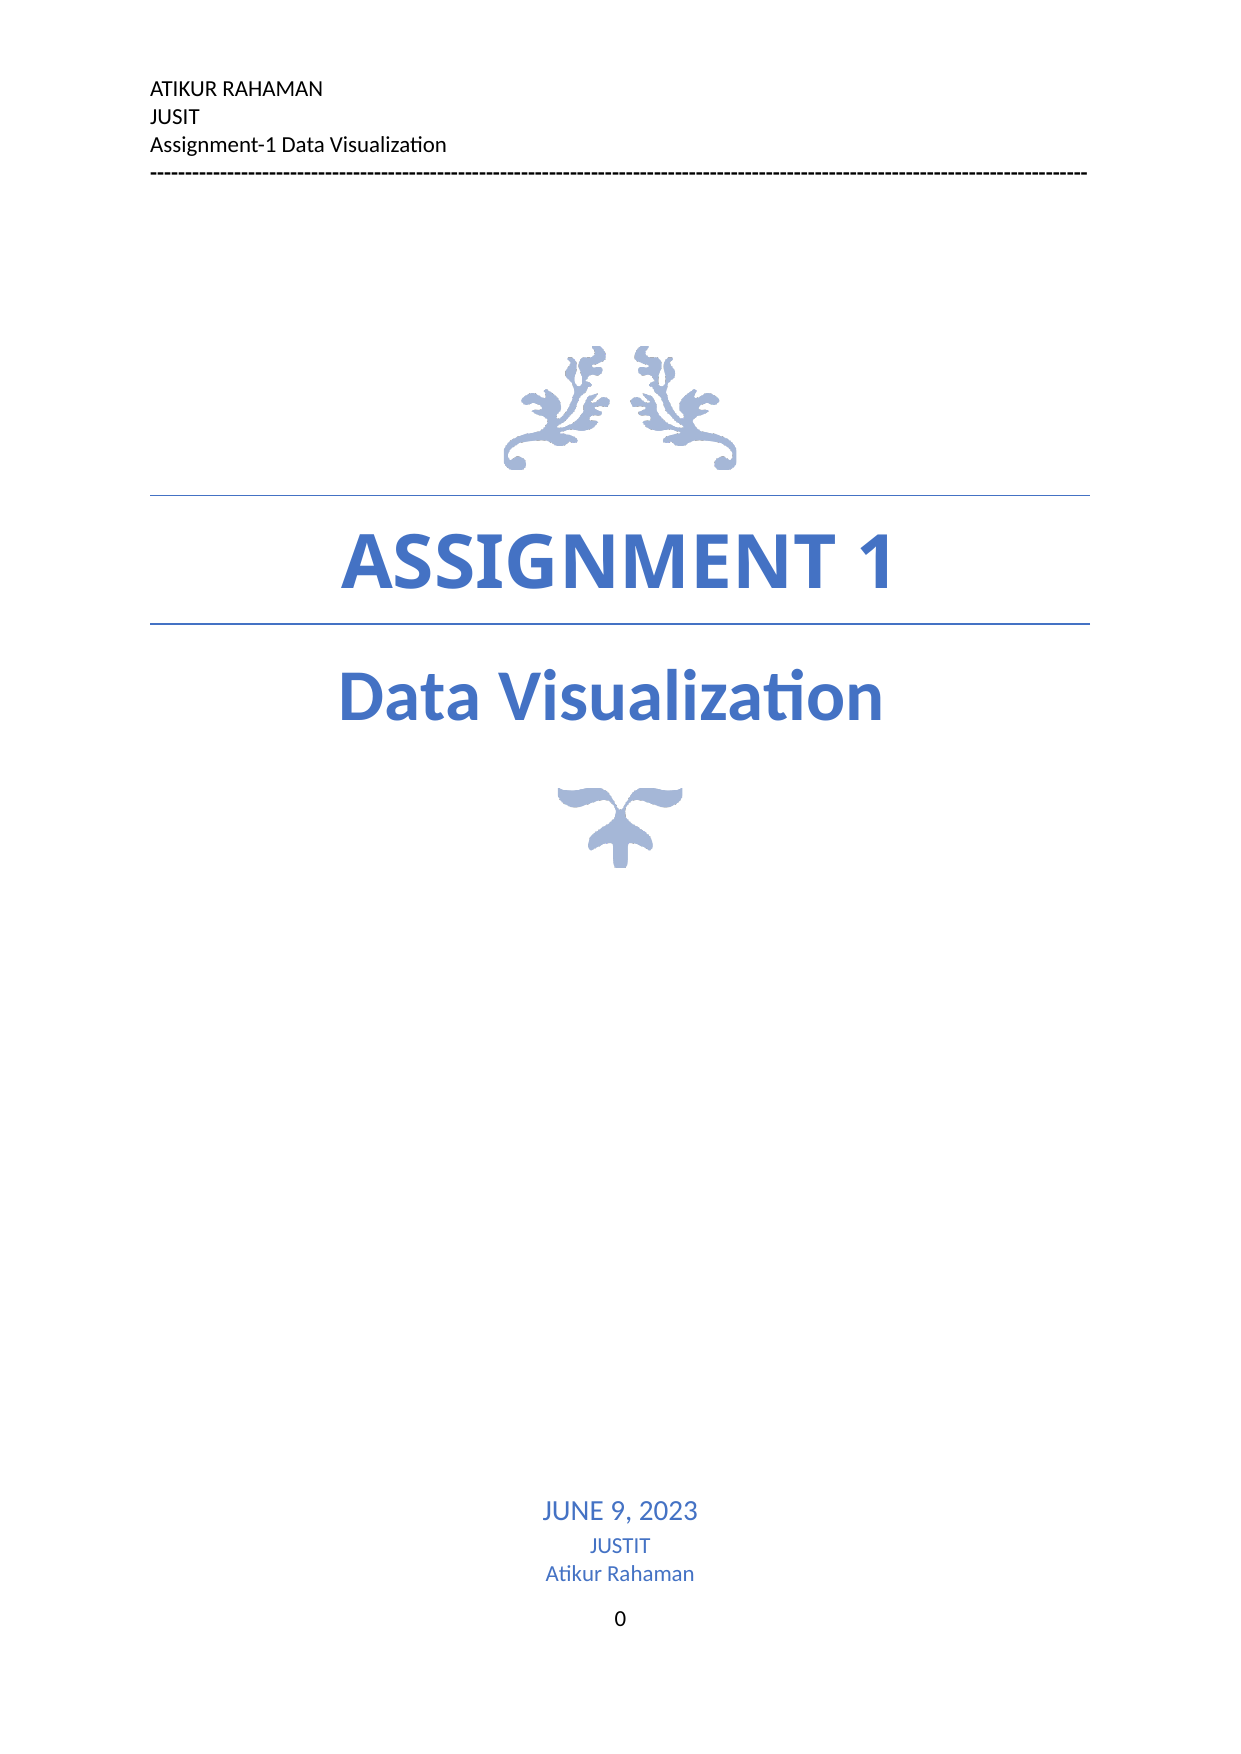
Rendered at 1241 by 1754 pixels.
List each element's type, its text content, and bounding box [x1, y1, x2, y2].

text Atikur Rahaman [150, 1559, 1090, 1588]
text Data Visualization [150, 650, 1090, 739]
text justit [150, 1532, 1090, 1559]
text Assignment 1 [150, 496, 1090, 623]
text June 9, 2023 [150, 1492, 1090, 1527]
